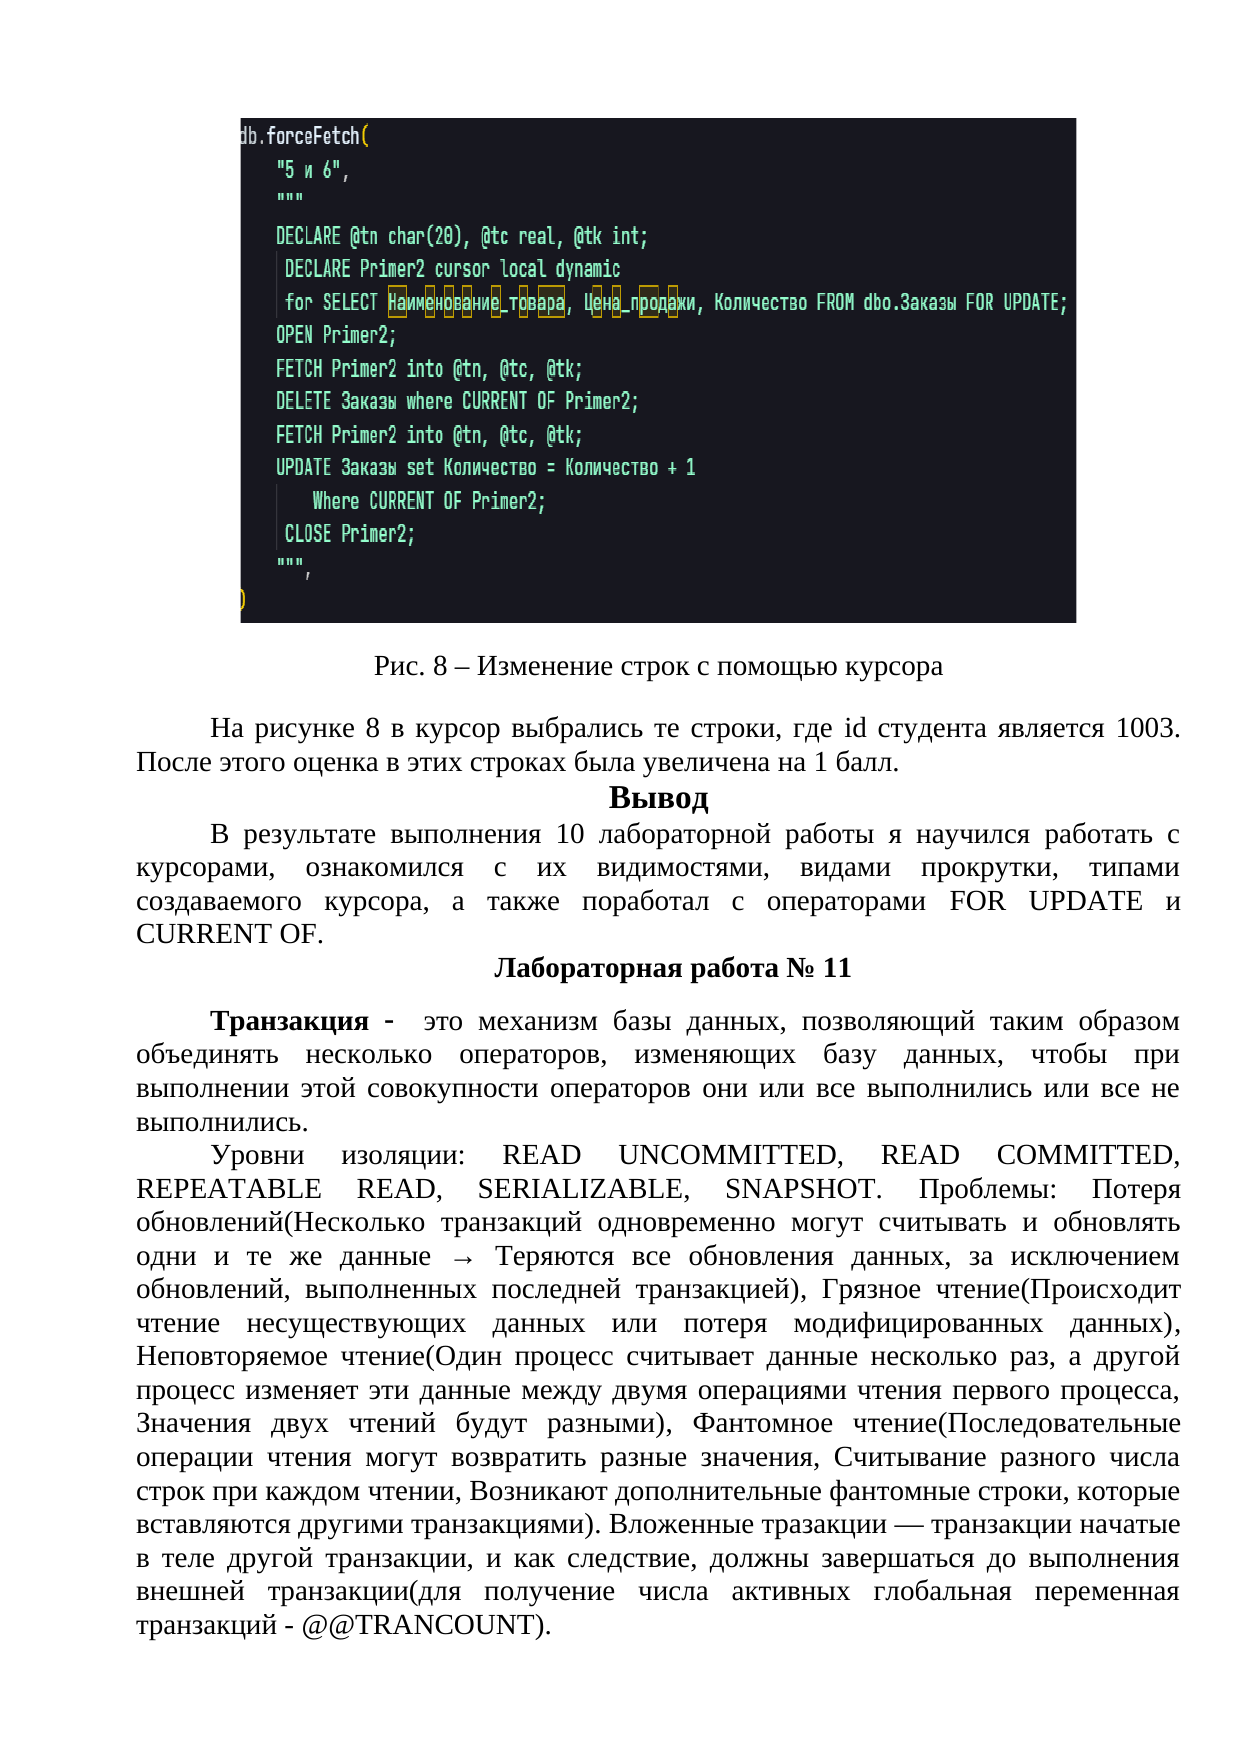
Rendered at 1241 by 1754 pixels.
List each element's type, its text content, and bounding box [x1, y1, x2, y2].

text В результате выполнения 10 лабораторной работы я научился работать с курсорами, ознакомился с их видимостями, видами прокрутки, типами создаваемого курсора, а также поработал с операторами FOR UPDATE и CURRENT OF. [136, 816, 1181, 950]
text Рис. 8 – Изменение строк с помощью курсора [136, 648, 1181, 681]
text Вывод [136, 778, 1181, 816]
text Лабораторная работа № 11 [136, 950, 1181, 984]
text Транзакция  это механизм базы данных, позволяющий таким образом объединять несколько операторов, изменяющих базу данных, чтобы при выполнении этой совокупности операторов они или все выполнились или все не выполнились. [136, 1003, 1181, 1137]
text Уровни изоляции: READ UNCOMMITTED, READ COMMITTED, REPEATABLE READ, SERIALIZABLE, SNAPSHOT. Проблемы: Потеря обновлений(Несколько транзакций одновременно могут считывать и обновлять одни и те же данные → Теряются все обновления данных, за исключением обновлений, выполненных последней транзакцией), Грязное чтение(Происходит чтение несуществующих данных или потеря модифицированных данных), Неповторяемое чтение(Один процесс считывает данные несколько раз, а другой процесс изменяет эти данные между двумя операциями чтения первого процесса, Значения двух чтений будут разными), Фантомное чтение(Последовательные операции чтения могут возвратить разные значения, Считывание разного числа строк при каждом чтении, Возникают дополнительные фантомные строки, которые вставляются другими транзакциями). Вложенные тразакции — транзакции начатые в теле другой транзакции, и как следствие, должны завершаться до выполнения внешней транзакции(для получение числа активных глобальная переменная транзакций - @@TRANCOUNT). [136, 1137, 1181, 1640]
picture [240, 118, 1077, 623]
text На рисунке 8 в курсор выбрались те строки, где id студента является 1003. После этого оценка в этих строках была увеличена на 1 балл. [136, 711, 1181, 778]
